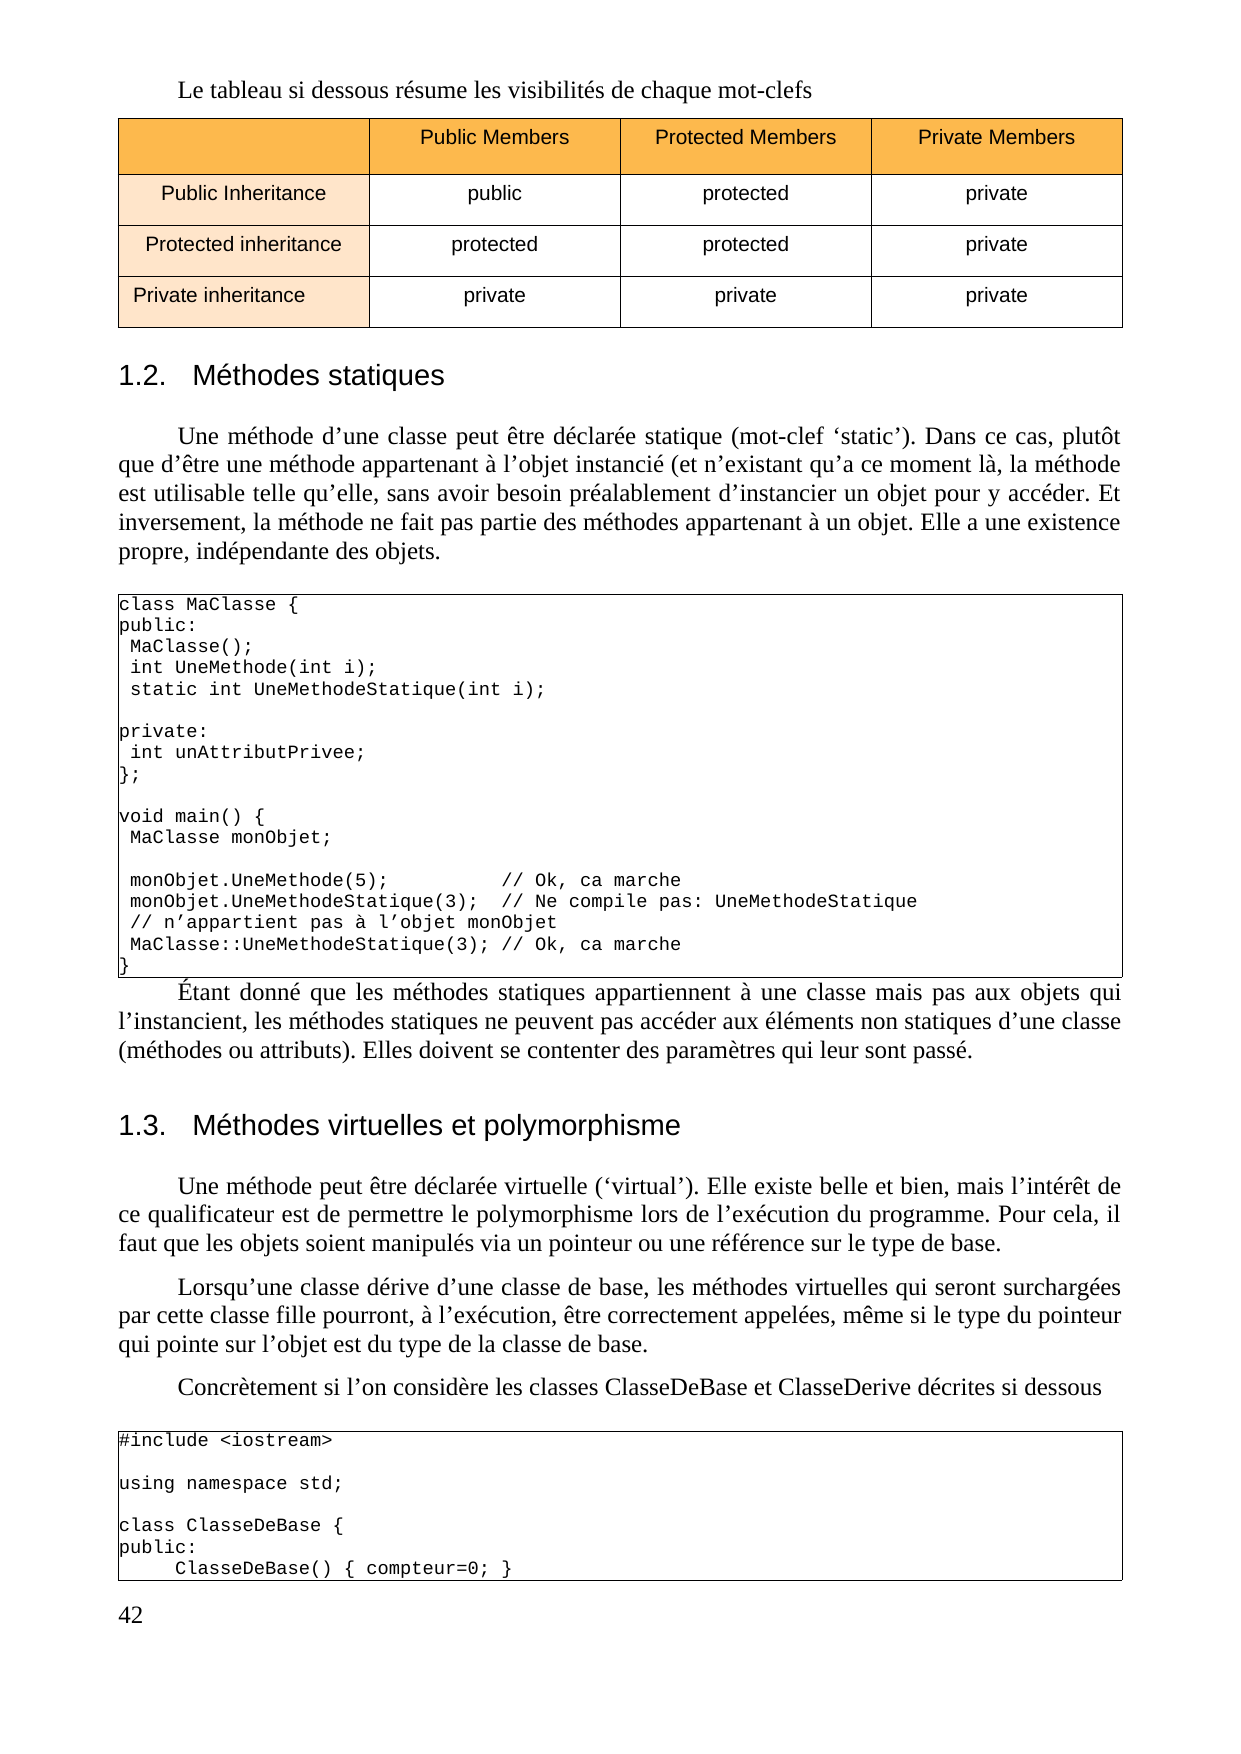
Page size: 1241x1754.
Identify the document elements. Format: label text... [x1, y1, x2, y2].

text class MaClasse { public: MaClasse(); int UneMethode(int i); static int UneMethodeStatique(int i); private: int unAttributPrivee; }; void main() { MaClasse monObjet; monObjet.UneMethode(5); // Ok, ca marche monObjet.UneMethodeStatique(3); // Ne compile pas: UneMethodeStatique // n’appartient pas à l’objet monObjet MaClasse::UneMethodeStatique(3); // Ok, ca marche } [119, 595, 1122, 977]
text Une méthode peut être déclarée virtuelle (‘virtual’). Elle existe belle et bien, mais l’intérêt de ce qualificateur est de permettre le polymorphisme lors de l’exécution du programme. Pour cela, il faut que les objets soient manipulés via un pointeur ou une référence sur le type de base. [118, 1171, 1122, 1257]
text Lorsqu’une classe dérive d’une classe de base, les méthodes virtuelles qui seront surchargées par cette classe fille pourront, à l’exécution, être correctement appelées, même si le type du pointeur qui pointe sur l’objet est du type de la classe de base. [118, 1272, 1122, 1358]
table_cell protected [621, 226, 871, 276]
text Concrètement si l’on considère les classes ClasseDeBase et ClasseDerive décrites si dessous [118, 1372, 1122, 1401]
table_cell protected [621, 175, 871, 225]
table_cell public [370, 175, 620, 225]
table_cell Private inheritance [119, 277, 369, 327]
table_cell private [370, 277, 620, 327]
text Étant donné que les méthodes statiques appartiennent à une classe mais pas aux objets qui l’instancient, les méthodes statiques ne peuvent pas accéder aux éléments non statiques d’une classe (méthodes ou attributs). Elles doivent se contenter des paramètres qui leur sont passé. [118, 978, 1122, 1064]
table_cell Public Inheritance [119, 175, 369, 225]
table_cell Protected inheritance [119, 226, 369, 276]
text #include <iostream> using namespace std; class ClasseDeBase { public: ClasseDeBase() { compteur=0; } [119, 1432, 1122, 1580]
text Le tableau si dessous résume les visibilités de chaque mot-clefs [118, 75, 1122, 104]
table_header Public Members [370, 119, 620, 174]
table_cell protected [370, 226, 620, 276]
table_header Protected Members [621, 119, 871, 174]
list Méthodes virtuelles et polymorphisme [118, 1108, 1122, 1141]
table_cell private [872, 226, 1122, 276]
table_header Private Members [872, 119, 1122, 174]
table_cell private [621, 277, 871, 327]
table_cell private [872, 175, 1122, 225]
list Méthodes statiques [118, 358, 1122, 391]
table_cell private [872, 277, 1122, 327]
text Une méthode d’une classe peut être déclarée statique (mot-clef ‘static’). Dans ce cas, plutôt que d’être une méthode appartenant à l’objet instancié (et n’existant qu’a ce moment là, la méthode est utilisable telle qu’elle, sans avoir besoin préalablement d’instancier un objet pour y accéder. Et inversement, la méthode ne fait pas partie des méthodes appartenant à un objet. Elle a une existence propre, indépendante des objets. [118, 421, 1122, 564]
table_header [119, 119, 369, 174]
